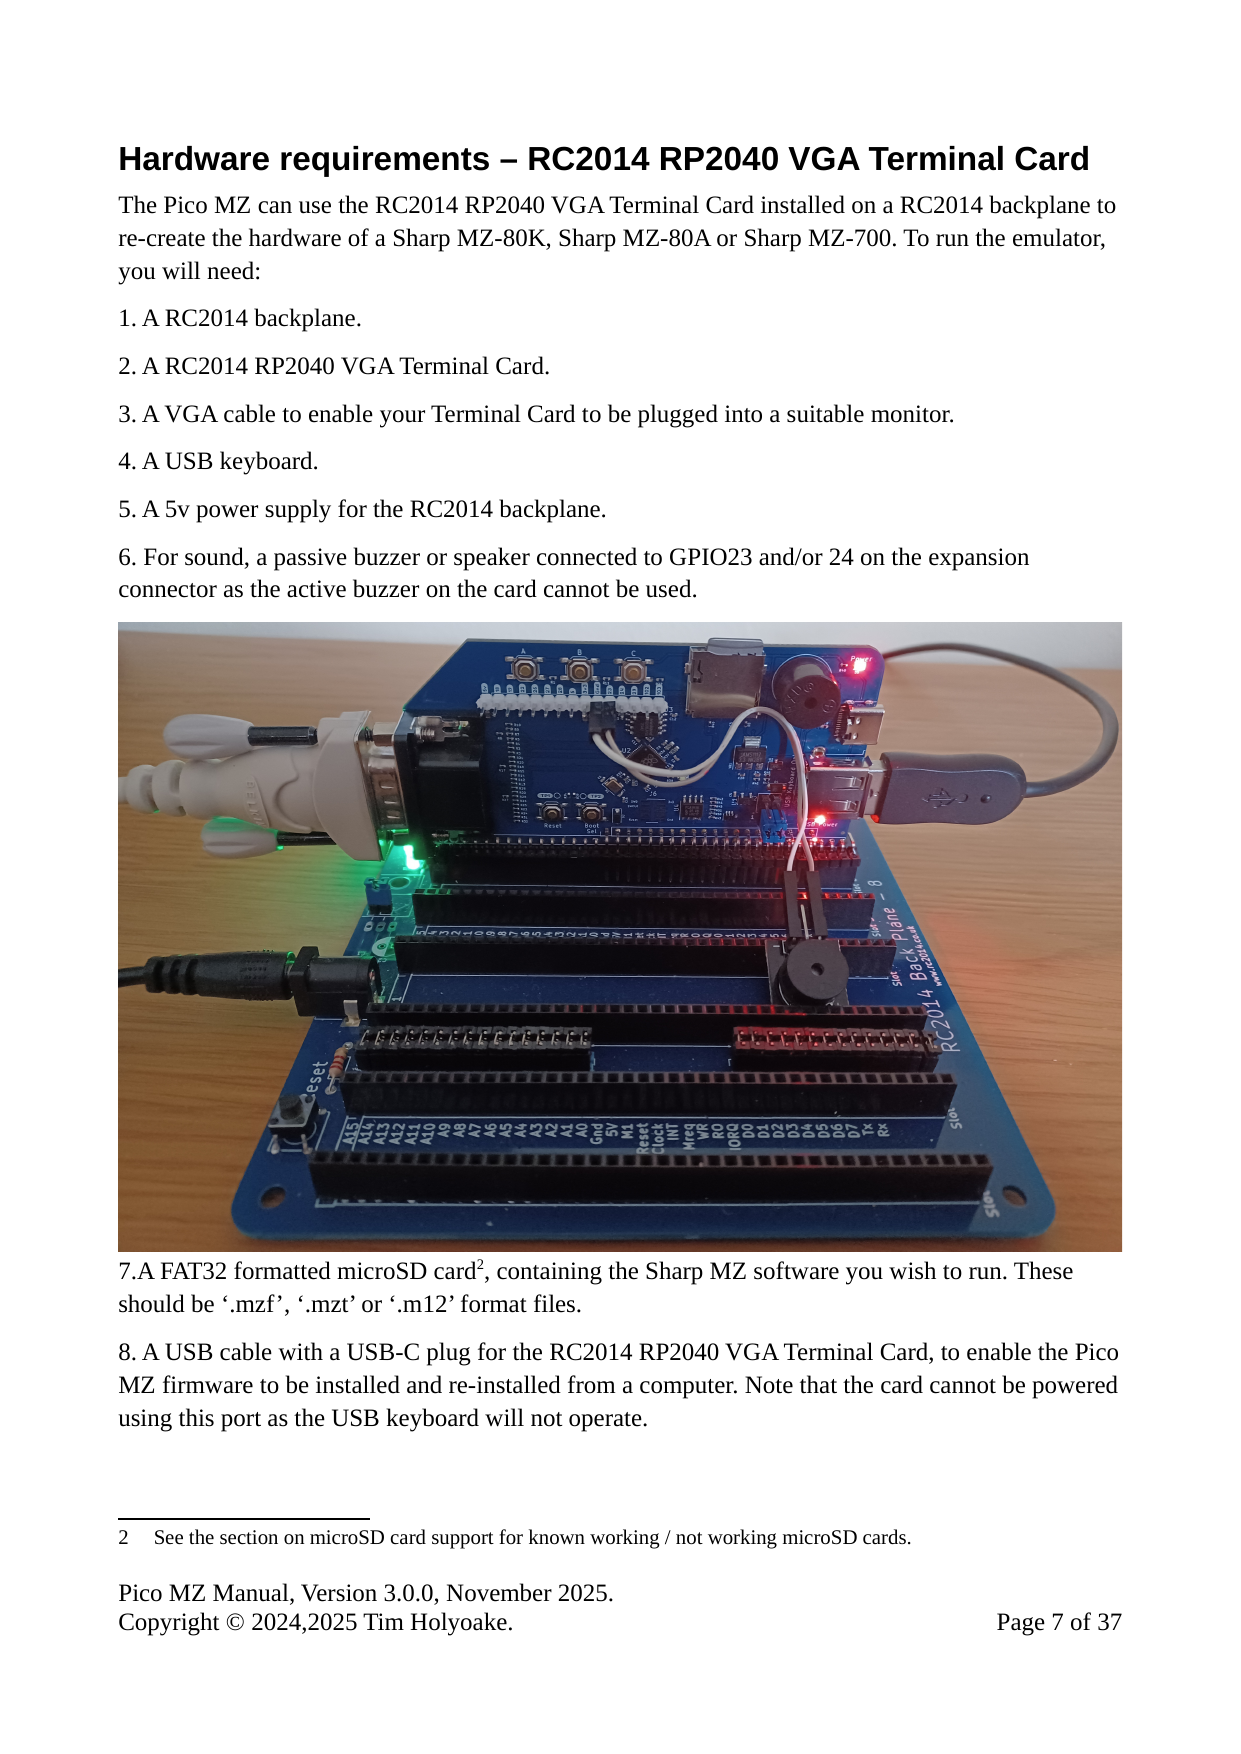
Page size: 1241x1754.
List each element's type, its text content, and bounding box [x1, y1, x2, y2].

text 6. For sound, a passive buzzer or speaker connected to GPIO23 and/or 24 on the expansion connector as the active buzzer on the card cannot be used. [118, 542, 1122, 603]
text 4. A USB keyboard. [118, 446, 1122, 475]
text 5. A 5v power supply for the RC2014 backplane. [118, 494, 1122, 523]
picture [118, 622, 1123, 1252]
text 8. A USB cable with a USB-C plug for the RC2014 RP2040 VGA Terminal Card, to enable the Pico MZ firmware to be installed and re-installed from a computer. Note that the card cannot be powered using this port as the USB keyboard will not operate. [118, 1337, 1122, 1432]
text See the section on microSD card support for known working / not working microSD cards. [118, 1525, 1122, 1549]
text 3. A VGA cable to enable your Terminal Card to be plugged into a suitable monitor. [118, 399, 1122, 427]
text 1. A RC2014 backplane. [118, 303, 1122, 332]
subtitle Hardware requirements – RC2014 RP2040 VGA Terminal Card [118, 139, 1122, 177]
text 7.A FAT32 formatted microSD card, containing the Sharp MZ software you wish to run. These should be ‘.mzf’, ‘.mzt’ or ‘.m12’ format files. [118, 1252, 1122, 1318]
text 2. A RC2014 RP2040 VGA Terminal Card. [118, 351, 1122, 380]
text The Pico MZ can use the RC2014 RP2040 VGA Terminal Card installed on a RC2014 backplane to re-create the hardware of a Sharp MZ-80K, Sharp MZ-80A or Sharp MZ-700. To run the emulator, you will need: [118, 190, 1122, 285]
